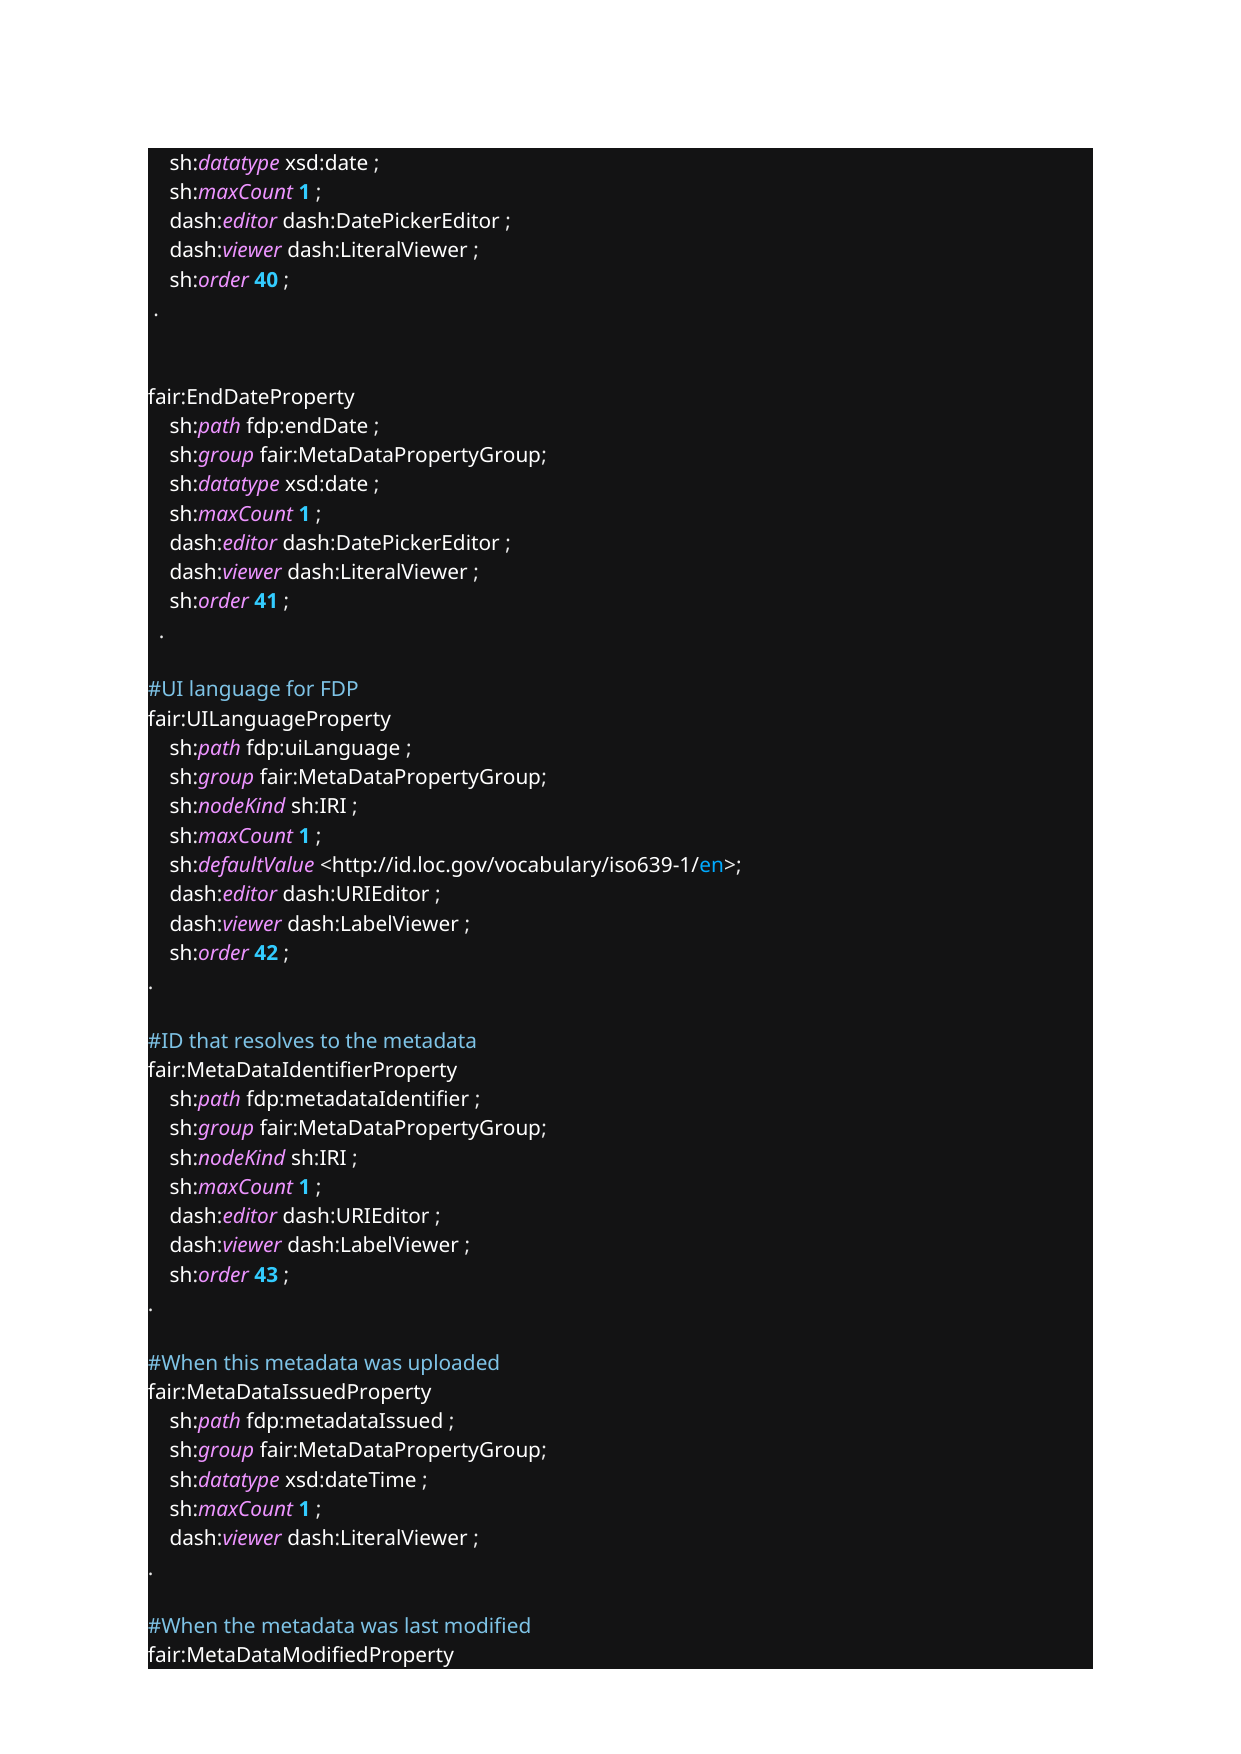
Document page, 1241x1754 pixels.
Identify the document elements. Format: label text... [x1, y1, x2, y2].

text sh:datatype xsd:date ; sh:maxCount 1 ; dash:editor dash:DatePickerEditor ; dash:viewer dash:LiteralViewer ; sh:order 40 ; . fair:EndDateProperty sh:path fdp:endDate ; sh:group fair:MetaDataPropertyGroup; sh:datatype xsd:date ; sh:maxCount 1 ; dash:editor dash:DatePickerEditor ; dash:viewer dash:LiteralViewer ; sh:order 41 ; . #UI language for FDP fair:UILanguageProperty sh:path fdp:uiLanguage ; sh:group fair:MetaDataPropertyGroup; sh:nodeKind sh:IRI ; sh:maxCount 1 ; sh:defaultValue <http://id.loc.gov/vocabulary/iso639-1/en>; dash:editor dash:URIEditor ; dash:viewer dash:LabelViewer ; sh:order 42 ; . #ID that resolves to the metadata fair:MetaDataIdentifierProperty sh:path fdp:metadataIdentifier ; sh:group fair:MetaDataPropertyGroup; sh:nodeKind sh:IRI ; sh:maxCount 1 ; dash:editor dash:URIEditor ; dash:viewer dash:LabelViewer ; sh:order 43 ; . #When this metadata was uploaded fair:MetaDataIssuedProperty sh:path fdp:metadataIssued ; sh:group fair:MetaDataPropertyGroup; sh:datatype xsd:dateTime ; sh:maxCount 1 ; dash:viewer dash:LiteralViewer ; . #When the metadata was last modified fair:MetaDataModifiedProperty [148, 148, 1093, 1669]
